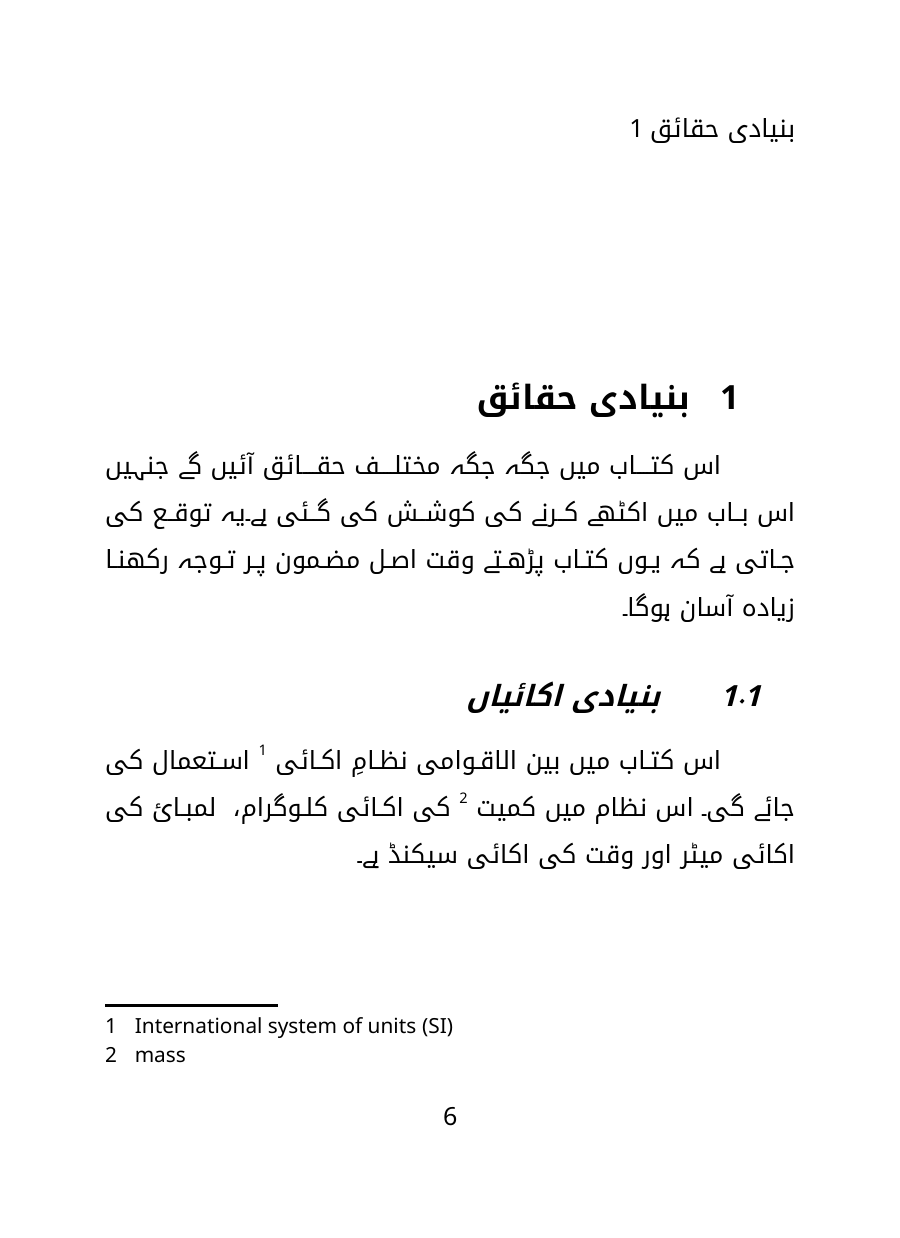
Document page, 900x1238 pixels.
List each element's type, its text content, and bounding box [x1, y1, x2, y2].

subtitle بنیادی حقائق [105, 366, 720, 429]
text mass [105, 1040, 795, 1068]
text International system of units (SI) [105, 1012, 795, 1040]
text اس کتاب میں بین الاقوامی نظامِ اکائی استعمال کی جائے گی۔ اس نظام میں کمیت کی اکائی کلوگرام، لمبائ کی اکائی میٹر اور وقت کی اکائی سیکنڈ ہے۔ [105, 737, 795, 879]
subtitle بنیادی اکائیاں [105, 669, 720, 724]
text اس کتاب میں جگہ جگہ مختلف حقائق آئیں گے جنہیں اس باب میں اکٹھے کرنے کی کوشش کی گئی ہے۔یہ توقع کی جاتی ہے کہ یوں کتاب پڑھتے وقت اصل مضمون پر توجہ رکھنا زیادہ آسان ہوگا۔ [105, 442, 795, 632]
